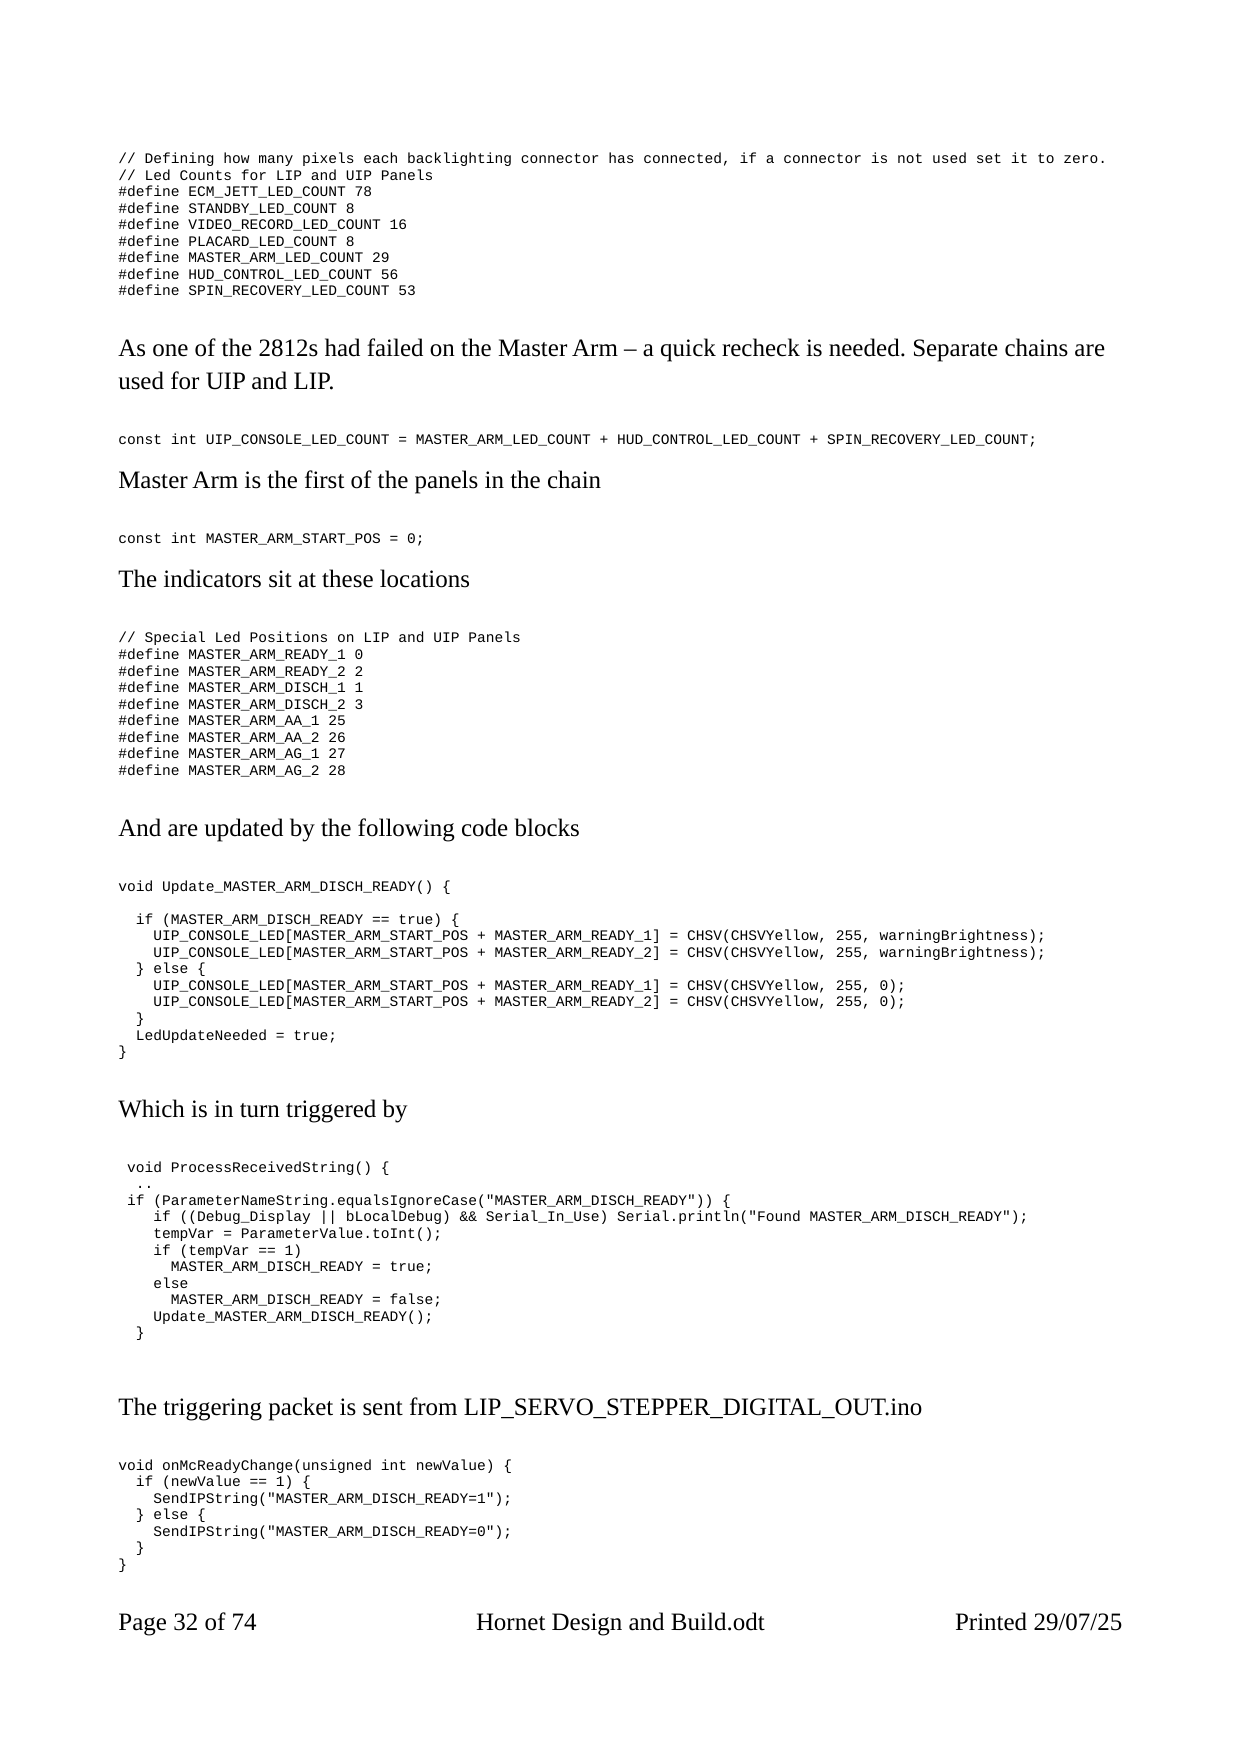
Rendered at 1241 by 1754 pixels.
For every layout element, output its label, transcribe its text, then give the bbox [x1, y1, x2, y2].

text tempVar = ParameterValue.toInt(); [118, 1226, 1122, 1243]
text SendIPString("MASTER_ARM_DISCH_READY=0"); [118, 1524, 1122, 1541]
text #define MASTER_ARM_AA_2 26 [118, 730, 1122, 747]
text } [118, 1541, 1122, 1557]
text void onMcReadyChange(unsigned int newValue) { [118, 1458, 1122, 1474]
text void ProcessReceivedString() { [118, 1160, 1122, 1177]
text And are updated by the following code blocks [118, 813, 1122, 841]
text #define SPIN_RECOVERY_LED_COUNT 53 [118, 284, 1122, 300]
text UIP_CONSOLE_LED[MASTER_ARM_START_POS + MASTER_ARM_READY_2] = CHSV(CHSVYellow, 255, 0); [118, 995, 1122, 1011]
text Which is in turn triggered by [118, 1094, 1122, 1123]
text UIP_CONSOLE_LED[MASTER_ARM_START_POS + MASTER_ARM_READY_2] = CHSV(CHSVYellow, 255, warningBrightness); [118, 945, 1122, 962]
text Update_MASTER_ARM_DISCH_READY(); [118, 1309, 1122, 1326]
text SendIPString("MASTER_ARM_DISCH_READY=1"); [118, 1491, 1122, 1507]
text } [118, 1011, 1122, 1028]
text #define HUD_CONTROL_LED_COUNT 56 [118, 267, 1122, 284]
text if (MASTER_ARM_DISCH_READY == true) { [118, 912, 1122, 928]
text As one of the 2812s had failed on the Master Arm – a quick recheck is needed. Separate chains are used for UIP and LIP. [118, 333, 1122, 395]
text #define MASTER_ARM_READY_2 2 [118, 664, 1122, 680]
text if ((Debug_Display || bLocalDebug) && Serial_In_Use) Serial.println("Found MASTER_ARM_DISCH_READY"); [118, 1210, 1122, 1226]
text LedUpdateNeeded = true; [118, 1028, 1122, 1044]
text else [118, 1276, 1122, 1292]
text } [118, 1557, 1122, 1574]
text #define MASTER_ARM_READY_1 0 [118, 647, 1122, 664]
text UIP_CONSOLE_LED[MASTER_ARM_START_POS + MASTER_ARM_READY_1] = CHSV(CHSVYellow, 255, warningBrightness); [118, 928, 1122, 945]
text } else { [118, 1507, 1122, 1524]
text #define MASTER_ARM_DISCH_1 1 [118, 680, 1122, 697]
text #define MASTER_ARM_LED_COUNT 29 [118, 251, 1122, 267]
text #define MASTER_ARM_DISCH_2 3 [118, 697, 1122, 713]
text #define MASTER_ARM_AA_1 25 [118, 713, 1122, 730]
text .. [118, 1177, 1122, 1193]
text MASTER_ARM_DISCH_READY = true; [118, 1259, 1122, 1276]
text MASTER_ARM_DISCH_READY = false; [118, 1292, 1122, 1309]
text if (newValue == 1) { [118, 1474, 1122, 1491]
text Master Arm is the first of the panels in the chain [118, 465, 1122, 494]
text const int MASTER_ARM_START_POS = 0; [118, 531, 1122, 548]
text #define PLACARD_LED_COUNT 8 [118, 234, 1122, 251]
text // Defining how many pixels each backlighting connector has connected, if a connector is not used set it to zero. [118, 151, 1122, 168]
text #define MASTER_ARM_AG_1 27 [118, 747, 1122, 763]
text if (ParameterNameString.equalsIgnoreCase("MASTER_ARM_DISCH_READY")) { [118, 1193, 1122, 1210]
text #define VIDEO_RECORD_LED_COUNT 16 [118, 217, 1122, 234]
text The triggering packet is sent from LIP_SERVO_STEPPER_DIGITAL_OUT.ino [118, 1392, 1122, 1421]
text // Led Counts for LIP and UIP Panels [118, 168, 1122, 184]
text #define MASTER_ARM_AG_2 28 [118, 763, 1122, 780]
text } [118, 1044, 1122, 1061]
text // Special Led Positions on LIP and UIP Panels [118, 631, 1122, 647]
text if (tempVar == 1) [118, 1243, 1122, 1259]
text } else { [118, 962, 1122, 978]
text } [118, 1326, 1122, 1342]
text UIP_CONSOLE_LED[MASTER_ARM_START_POS + MASTER_ARM_READY_1] = CHSV(CHSVYellow, 255, 0); [118, 978, 1122, 995]
text #define STANDBY_LED_COUNT 8 [118, 201, 1122, 217]
text void Update_MASTER_ARM_DISCH_READY() { [118, 879, 1122, 895]
text const int UIP_CONSOLE_LED_COUNT = MASTER_ARM_LED_COUNT + HUD_CONTROL_LED_COUNT + SPIN_RECOVERY_LED_COUNT; [118, 432, 1122, 449]
text The indicators sit at these locations [118, 564, 1122, 593]
text #define ECM_JETT_LED_COUNT 78 [118, 184, 1122, 201]
